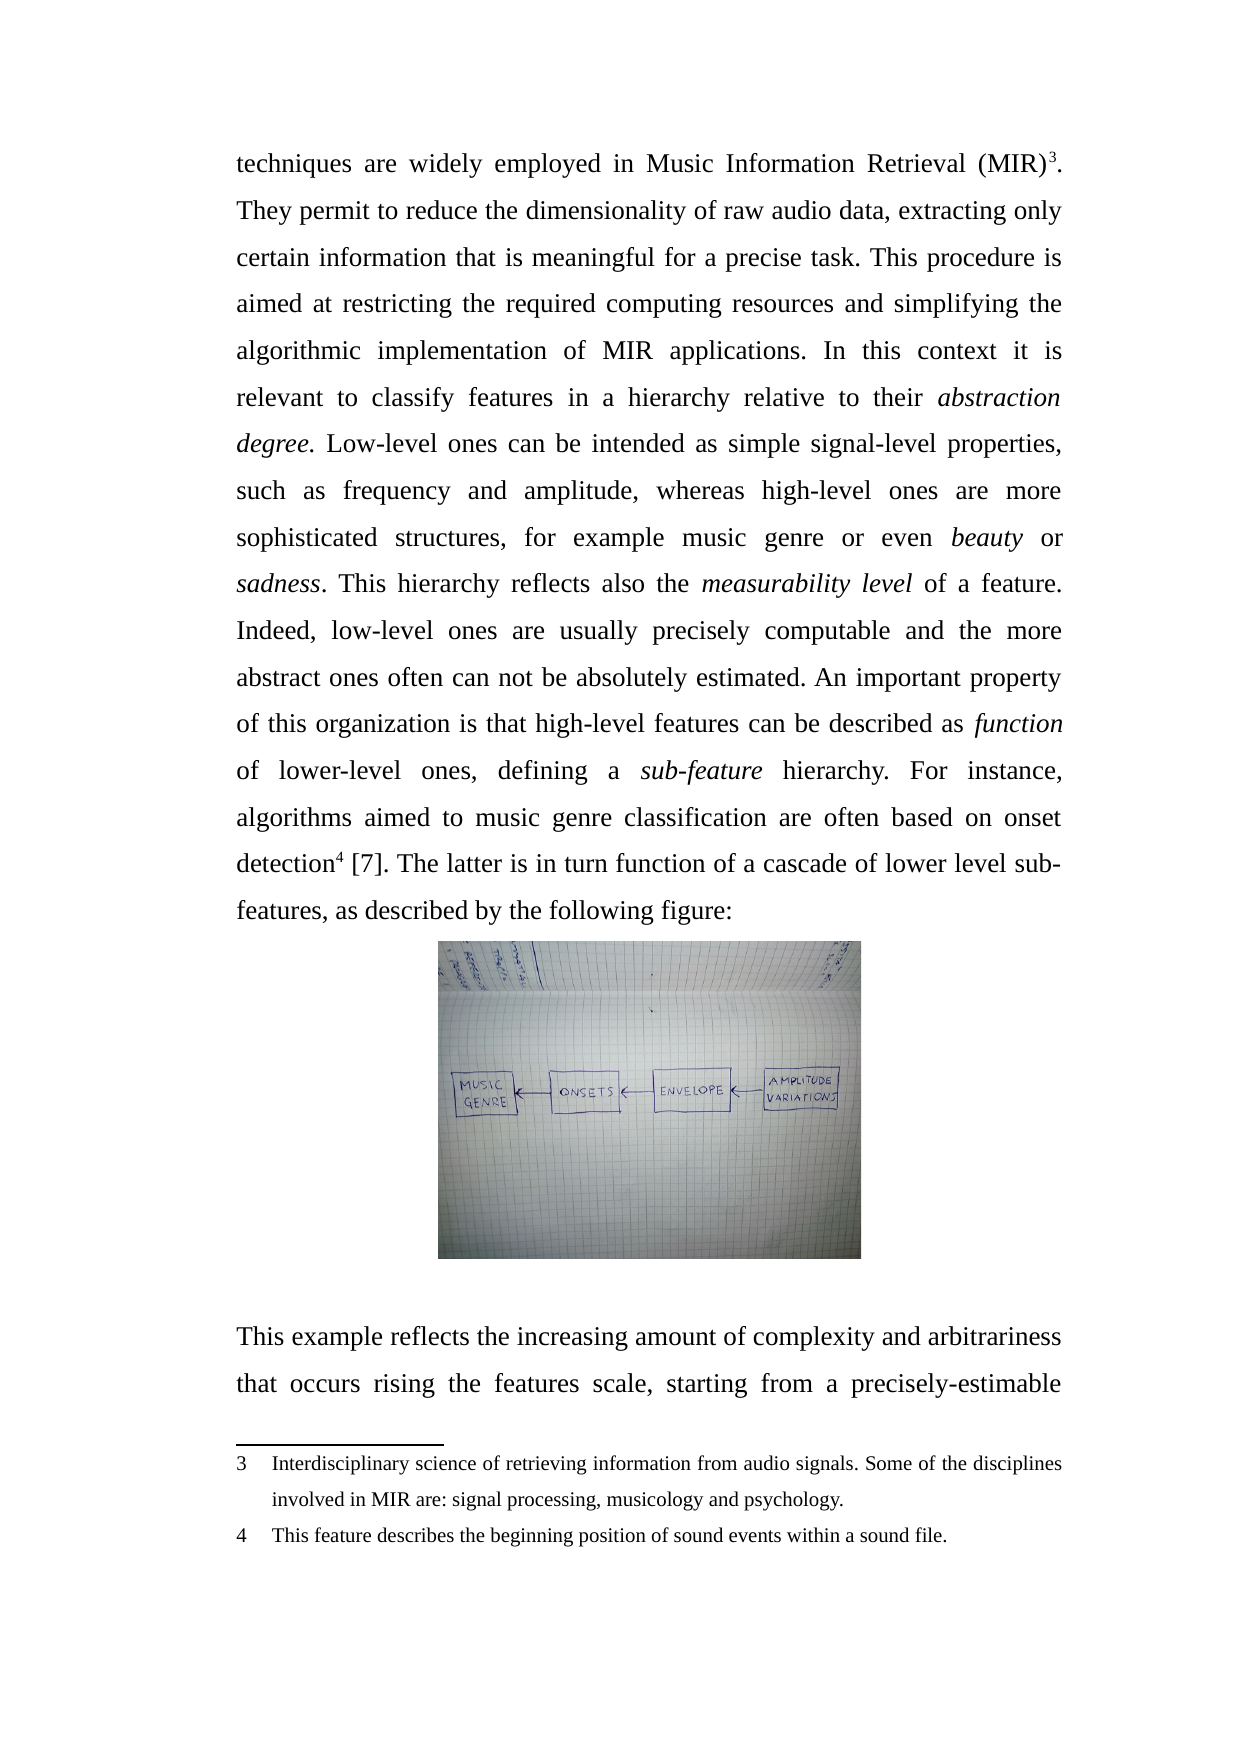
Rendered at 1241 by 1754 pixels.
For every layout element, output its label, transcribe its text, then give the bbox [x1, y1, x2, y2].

text techniques are widely employed in Music Information Retrieval (MIR). They permit to reduce the dimensionality of raw audio data, extracting only certain information that is meaningful for a precise task. This procedure is aimed at restricting the required computing resources and simplifying the algorithmic implementation of MIR applications. In this context it is relevant to classify features in a hierarchy relative to their abstraction degree. Low-level ones can be intended as simple signal-level properties, such as frequency and amplitude, whereas high-level ones are more sophisticated structures, for example music genre or even beauty or sadness. This hierarchy reflects also the measurability level of a feature. Indeed, low-level ones are usually precisely computable and the more abstract ones often can not be absolutely estimated. An important property of this organization is that high-level features can be described as function of lower-level ones, defining a sub-feature hierarchy. For instance, algorithms aimed to music genre classification are often based on onset detection [7]. The latter is in turn function of a cascade of lower level sub-features, as described by the following figure: [236, 148, 1063, 925]
picture [438, 941, 862, 1259]
text This feature describes the beginning position of sound events within a sound file. [236, 1523, 1063, 1547]
text Interdisciplinary science of retrieving information from audio signals. Some of the disciplines involved in MIR are: signal processing, musicology and psychology. [236, 1451, 1063, 1511]
text This example reflects the increasing amount of complexity and arbitrariness that occurs rising the features scale, starting from a precisely-estimable [236, 1320, 1063, 1398]
